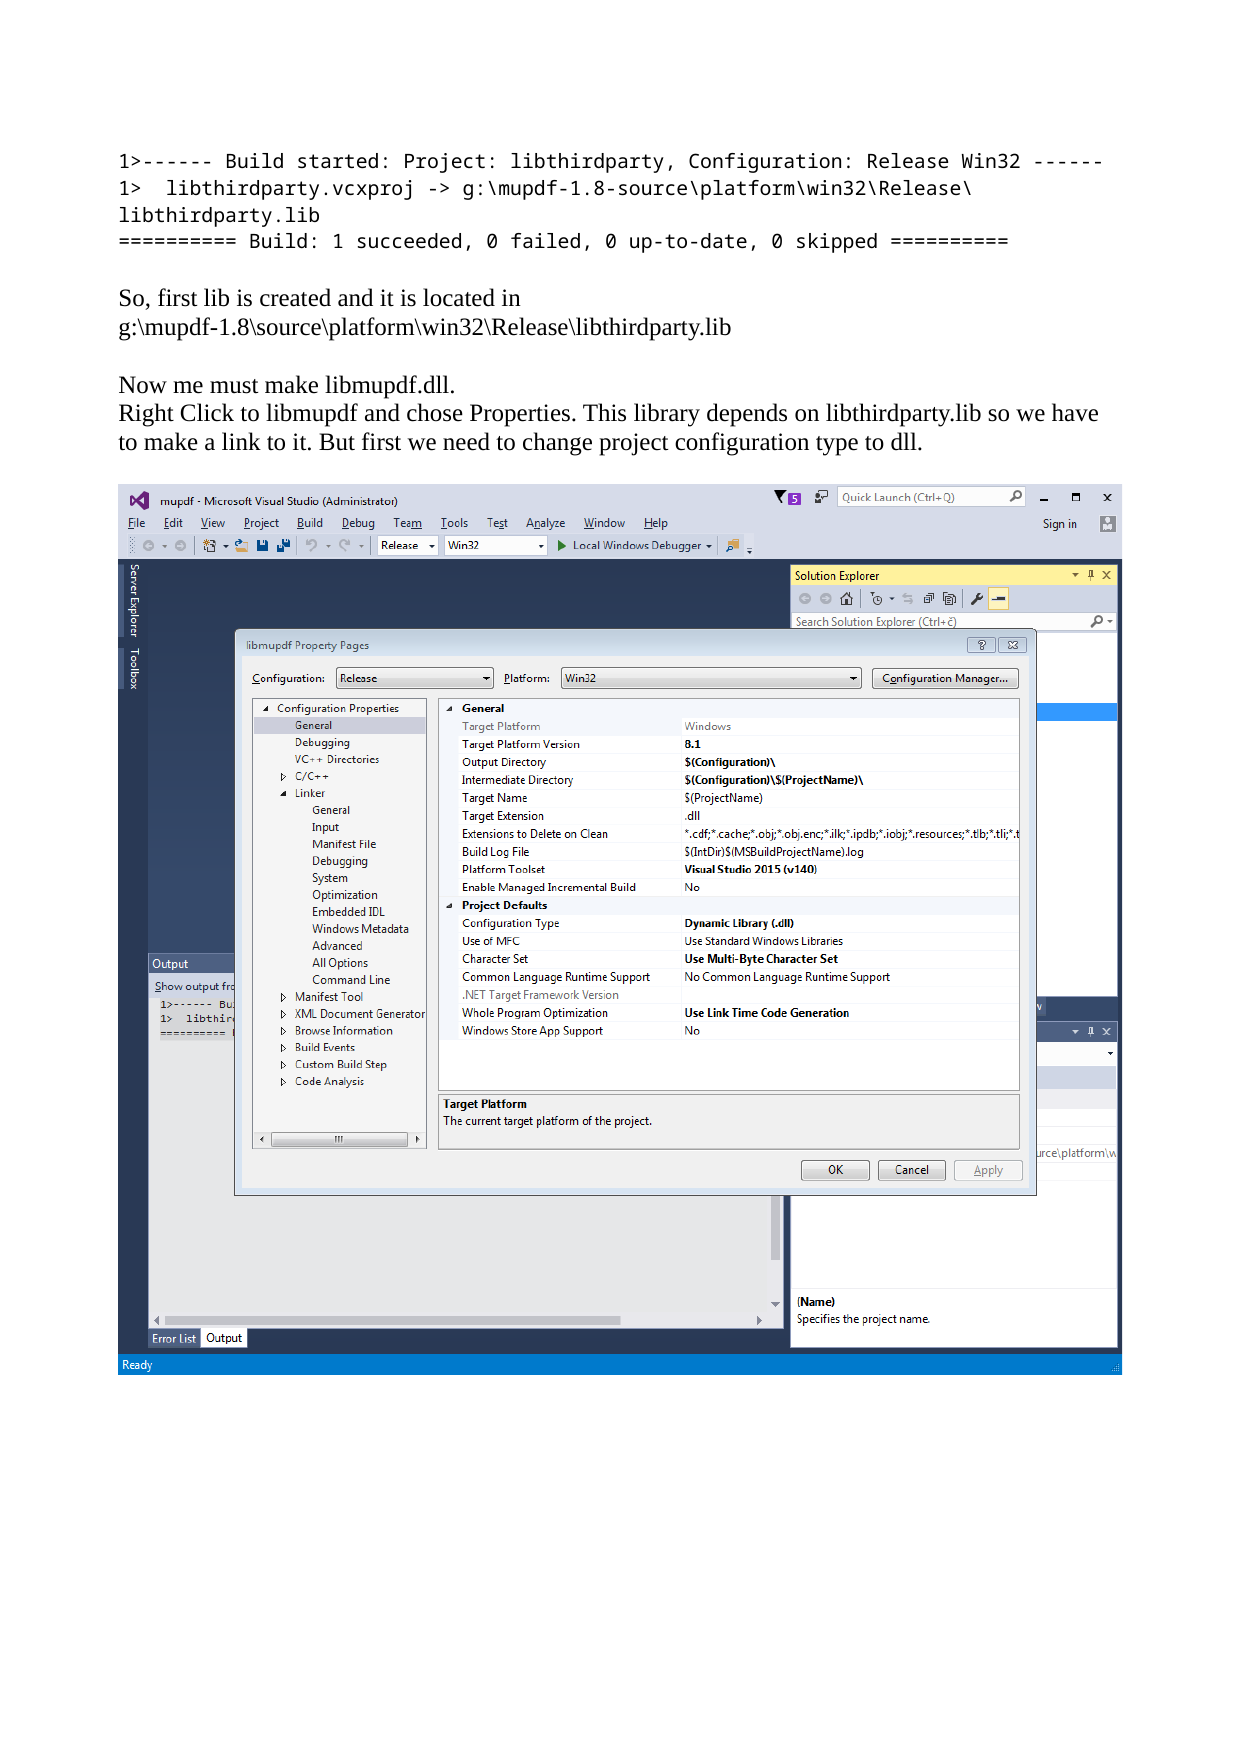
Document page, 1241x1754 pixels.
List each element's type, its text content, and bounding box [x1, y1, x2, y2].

text 1> libthirdparty.vcxproj -> g:\mupdf-1.8-source\platform\win32\Release\libthirdparty.lib [118, 174, 1122, 228]
text Now me must make libmupdf.dll. [118, 370, 1122, 398]
text Right Click to libmupdf and chose Properties. This library depends on libthirdparty.lib so we have to make a link to it. But first we need to change project configuration type to dll. [118, 398, 1122, 456]
text 1>------ Build started: Project: libthirdparty, Configuration: Release Win32 ------ [118, 147, 1122, 174]
text g:\mupdf-1.8\source\platform\win32\Release\libthirdparty.lib [118, 312, 1122, 341]
text So, first lib is created and it is located in [118, 283, 1122, 312]
text ========== Build: 1 succeeded, 0 failed, 0 up-to-date, 0 skipped ========== [118, 228, 1122, 255]
picture [118, 484, 1123, 1375]
